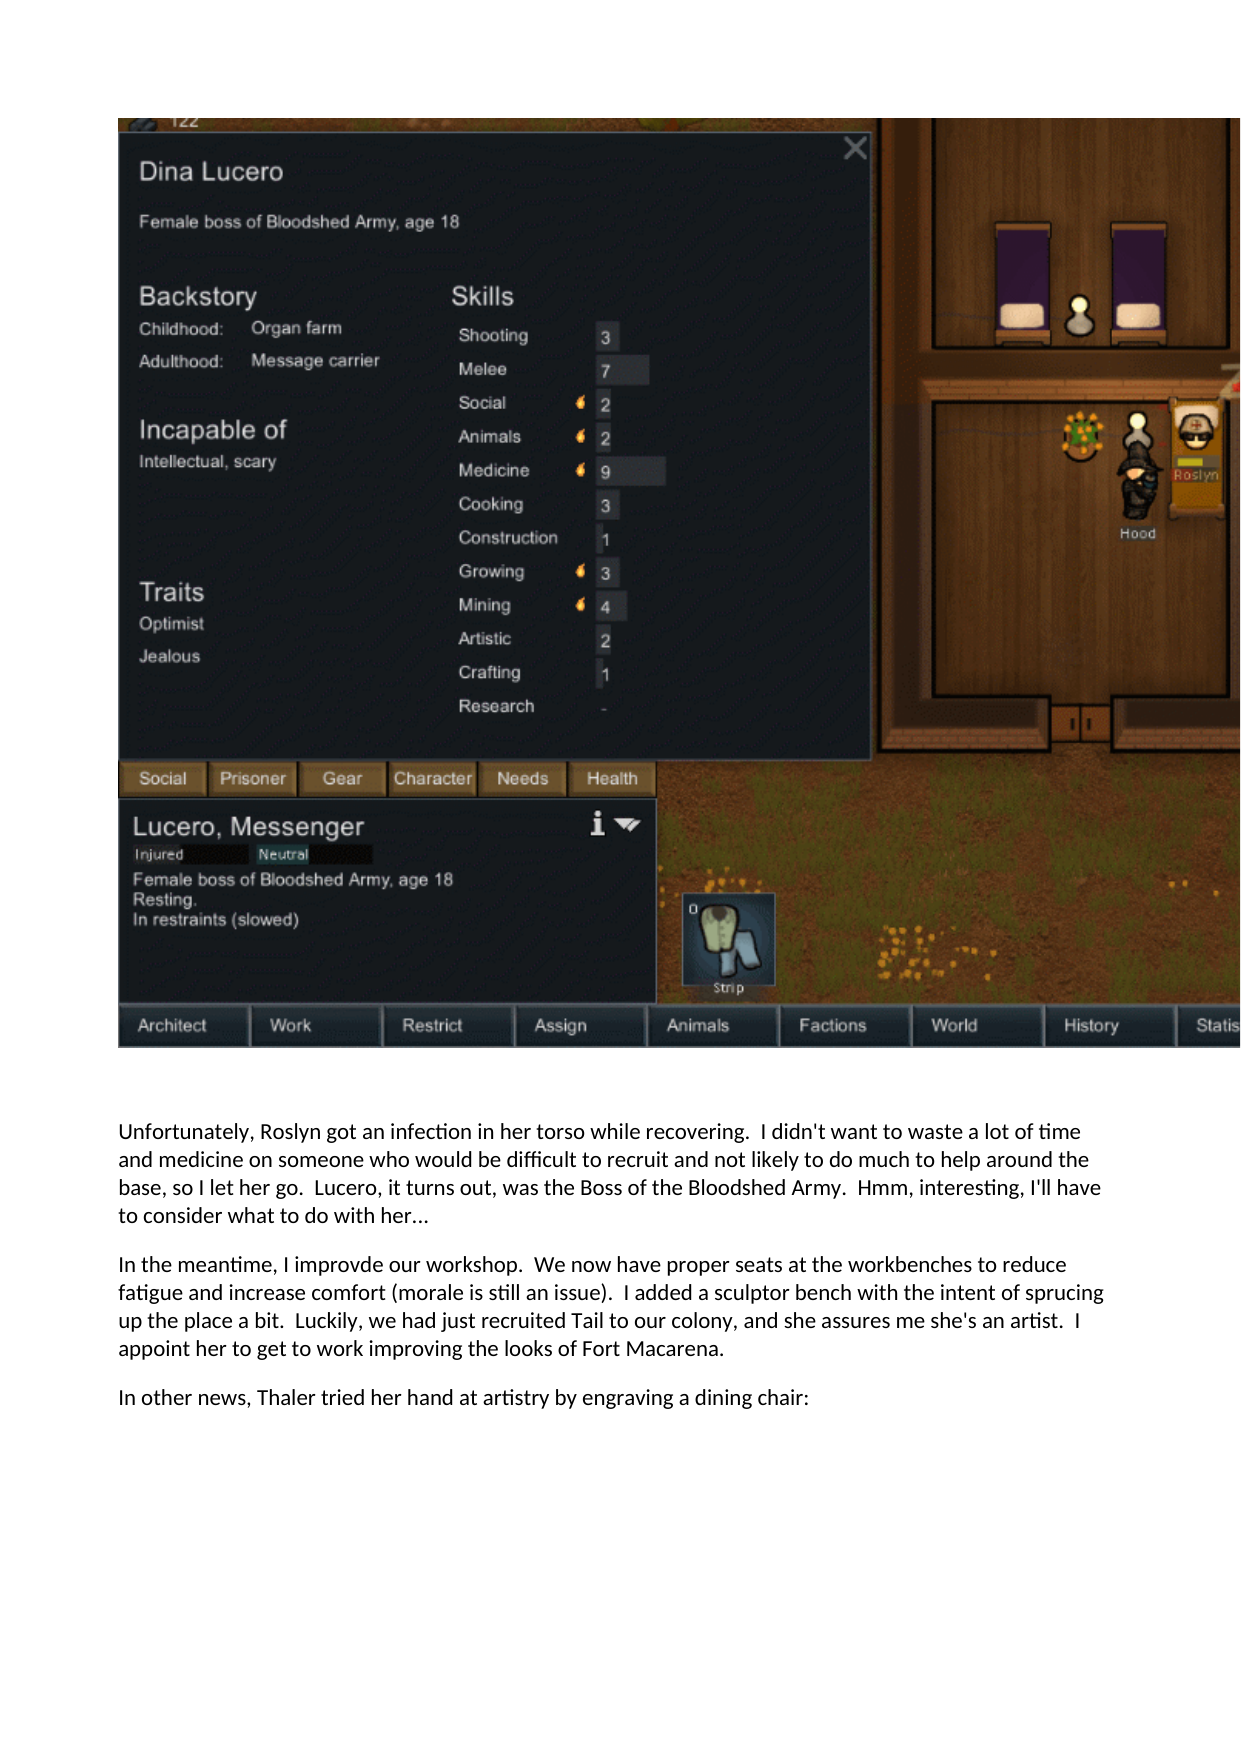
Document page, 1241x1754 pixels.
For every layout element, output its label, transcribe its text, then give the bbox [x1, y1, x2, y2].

text Unfortunately, Roslyn got an infection in her torso while recovering. I didn't want to waste a lot of time and medicine on someone who would be difficult to recruit and not likely to do much to help around the base, so I let her go. Lucero, it turns out, was the Boss of the Bloodshed Army. Hmm, interesting, I'll have to consider what to do with her... [118, 1117, 1122, 1229]
text In the meantime, I improvde our workshop. We now have proper seats at the workbenches to reduce fatigue and increase comfort (morale is still an issue). I added a sculptor bench with the intent of sprucing up the place a bit. Luckily, we had just recruited Tail to our colony, and she assures me she's an artist. I appoint her to get to work improving the looks of Fort Macarena. [118, 1250, 1122, 1362]
text In other news, Thaler tried her hand at artistry by engraving a dining chair: [118, 1383, 1122, 1411]
